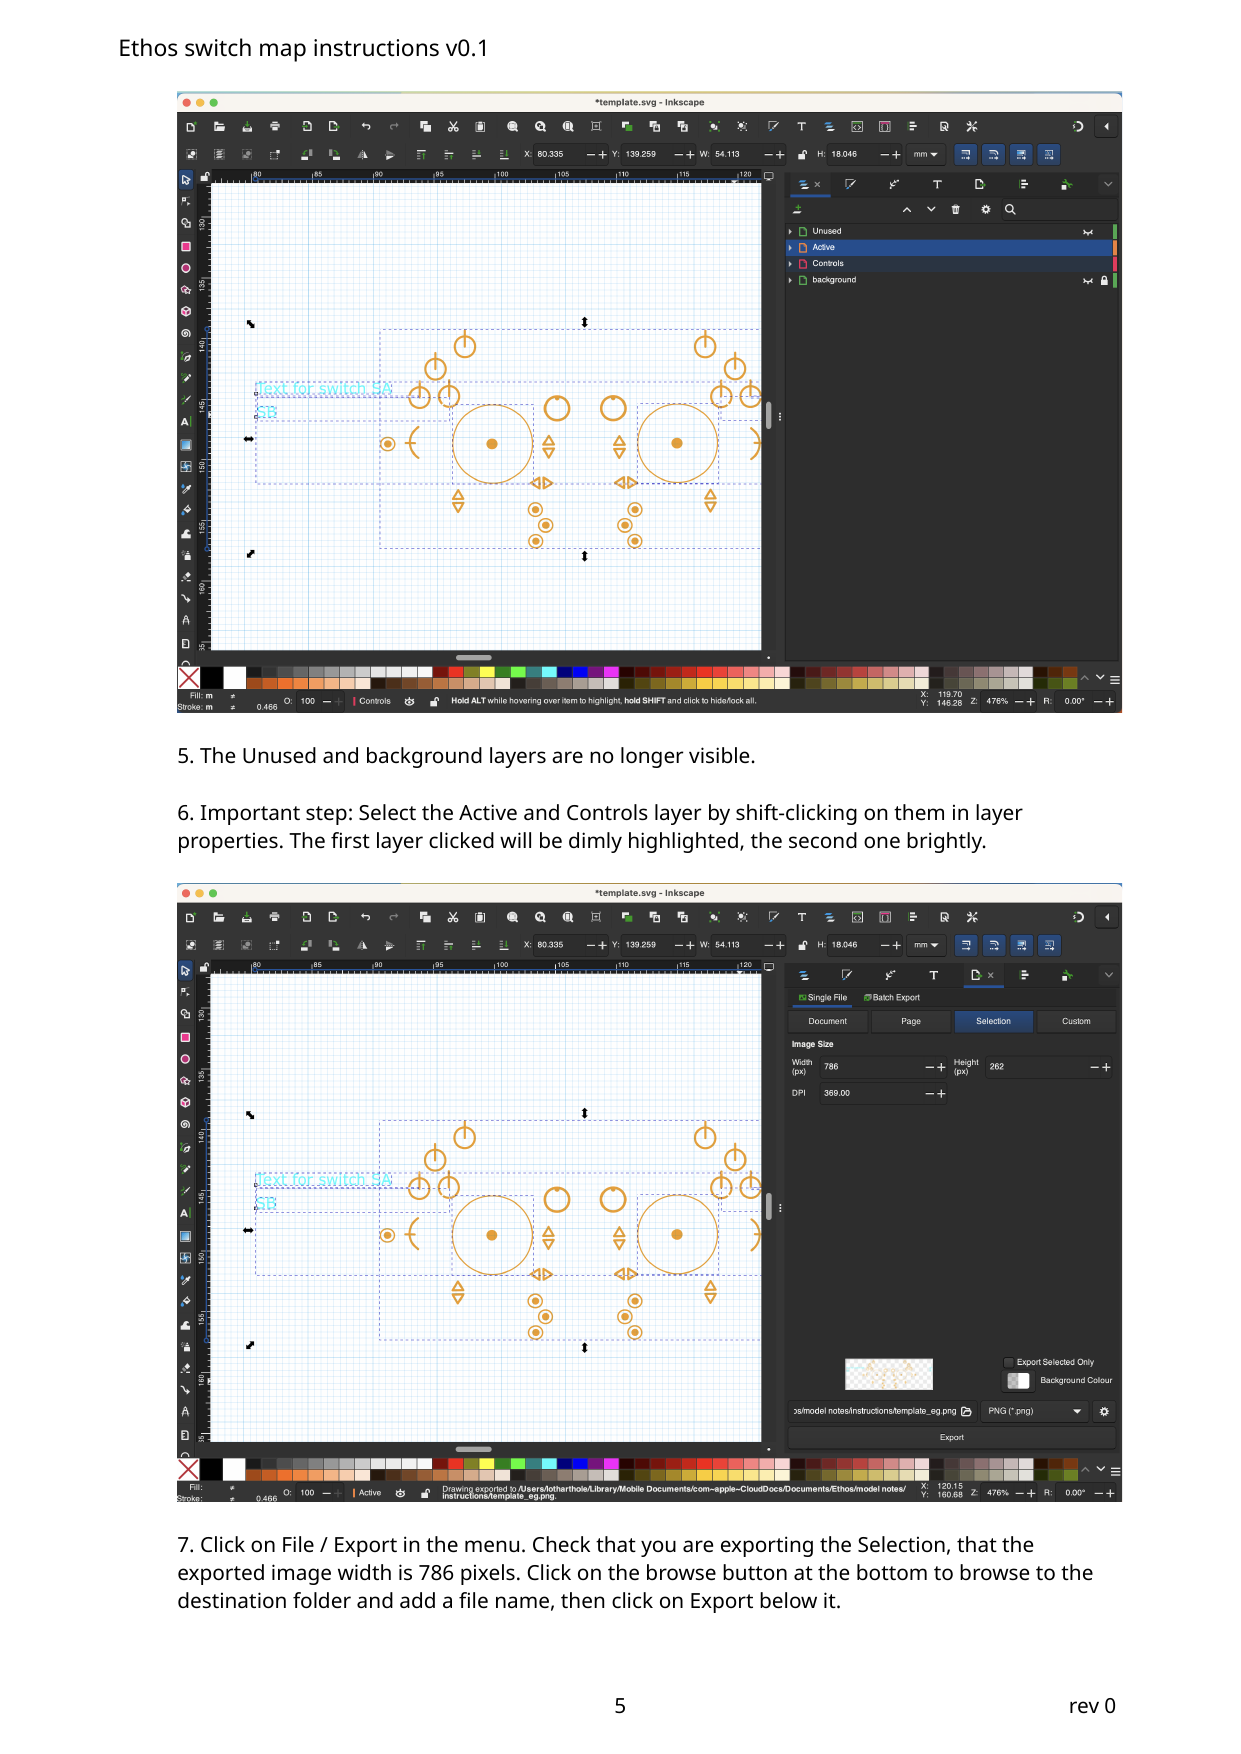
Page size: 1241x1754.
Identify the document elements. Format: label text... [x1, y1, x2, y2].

picture [177, 883, 1123, 1502]
text 5. The Unused and background layers are no longer visible. [177, 741, 1122, 769]
text 7. Click on File / Export in the menu. Check that you are exporting the Selection, that the exported image width is 786 pixels. Click on the browse button at the bottom to browse to the destination folder and add a file name, then click on Export below it. [177, 1530, 1122, 1615]
text 6. Important step: Select the Active and Controls layer by shift-clicking on them in layer properties. The first layer clicked will be dimly highlighted, the second one brightly. [177, 798, 1122, 855]
picture [177, 91, 1123, 713]
